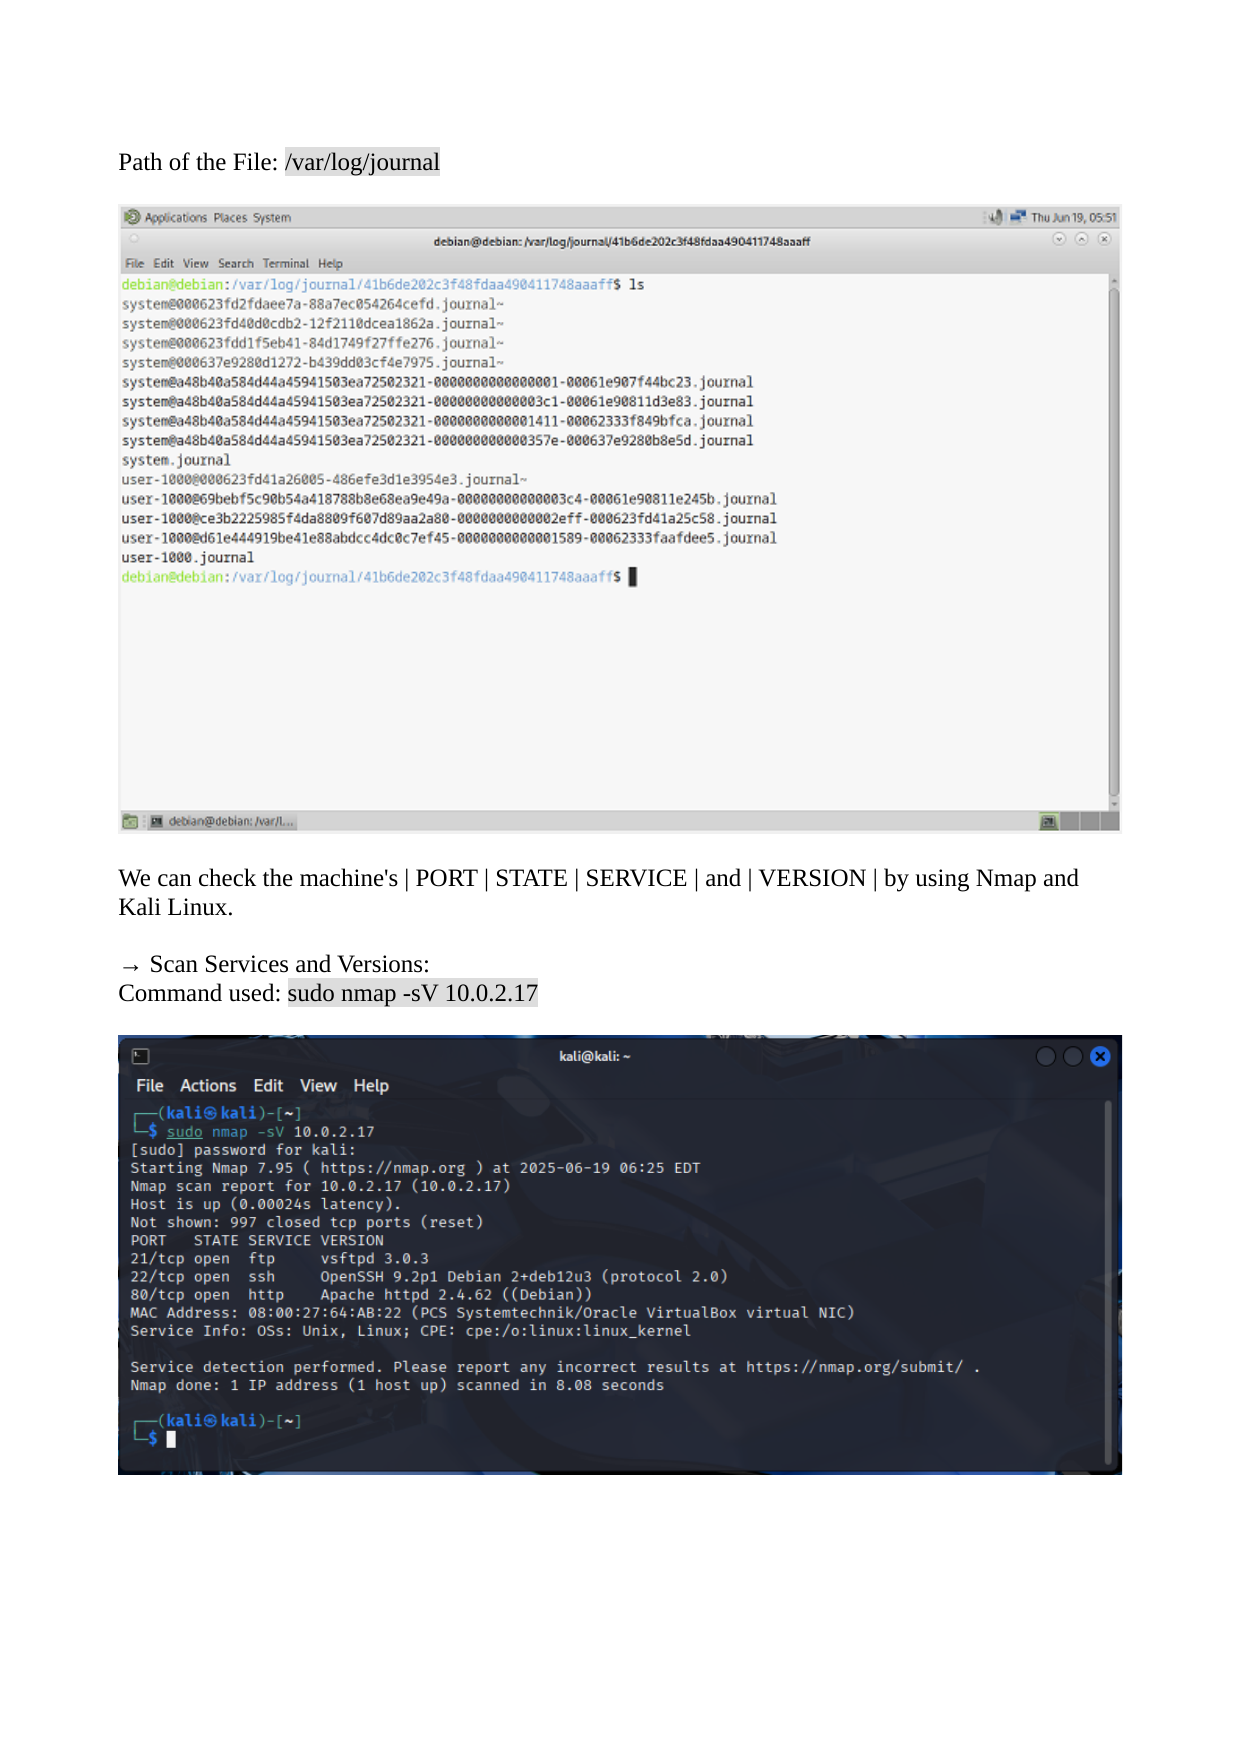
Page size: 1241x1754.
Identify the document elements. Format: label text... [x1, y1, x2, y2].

picture [118, 204, 1123, 834]
text Path of the File: /var/log/journal [118, 147, 1122, 176]
text → Scan Services and Versions: [118, 949, 1122, 978]
picture [118, 1035, 1123, 1475]
text Command used: sudo nmap -sV 10.0.2.17 [118, 978, 1122, 1007]
text We can check the machine's | PORT | STATE | SERVICE | and | VERSION | by using Nmap and Kali Linux. [118, 863, 1122, 920]
